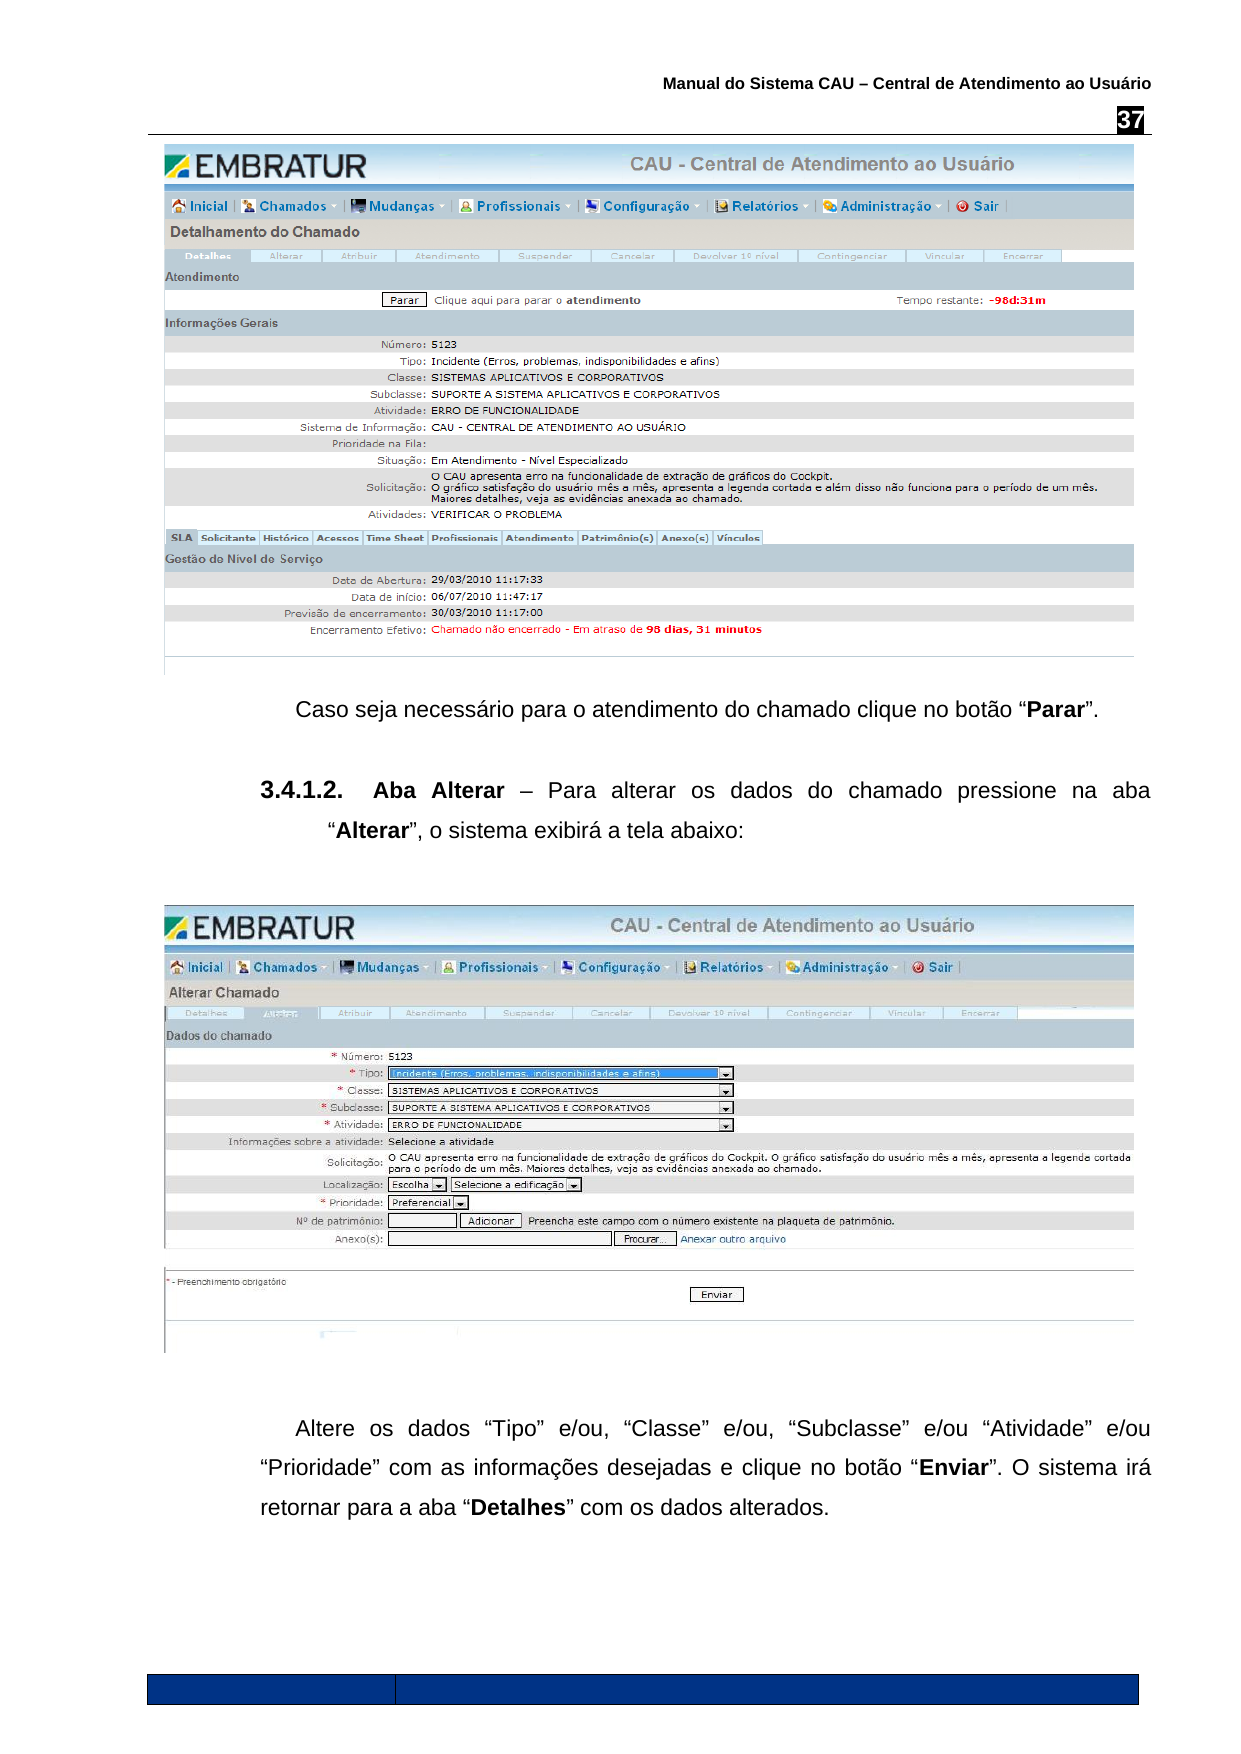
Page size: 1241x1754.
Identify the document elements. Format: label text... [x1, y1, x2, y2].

text Altere os dados “Tipo” e/ou, “Classe” e/ou, “Subclasse” e/ou “Atividade” e/ou “Prioridade” com as informações desejadas e clique no botão “Enviar”. O sistema irá retornar para a aba “Detalhes” com os dados alterados. [260, 1414, 1152, 1520]
picture [164, 144, 1134, 675]
text Caso seja necessário para o atendimento do chamado clique no botão “Parar”. [260, 696, 1152, 723]
picture [164, 905, 1134, 1353]
list Aba Alterar – Para alterar os dados do chamado pressione na aba “Alterar”, o sistema exibirá a tela abaixo: [260, 775, 1152, 844]
